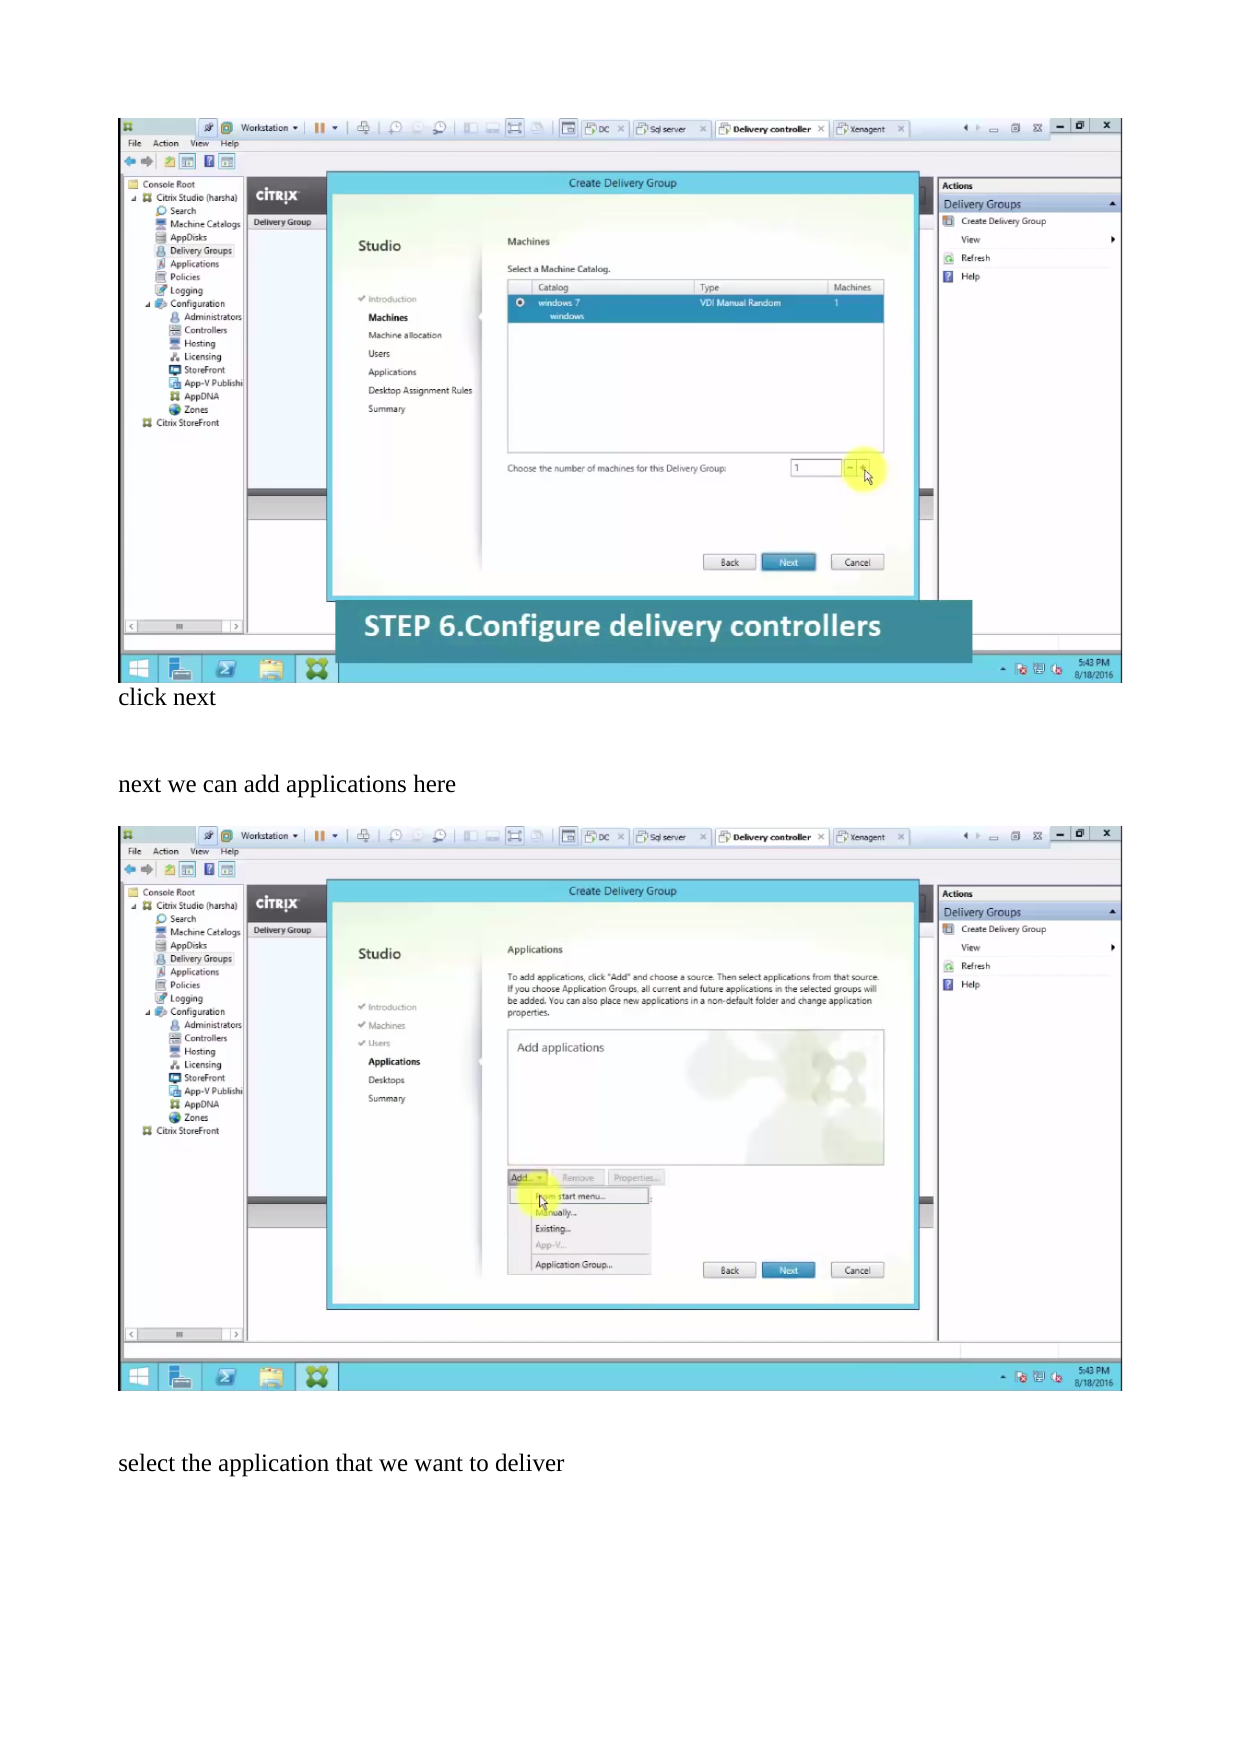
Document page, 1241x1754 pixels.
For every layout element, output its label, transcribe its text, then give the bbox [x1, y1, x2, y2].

text click next [118, 683, 1122, 711]
picture [118, 118, 1123, 683]
text next we can add applications here [118, 769, 1122, 797]
text select the application that we want to deliver [118, 1448, 1122, 1477]
picture [118, 826, 1123, 1391]
